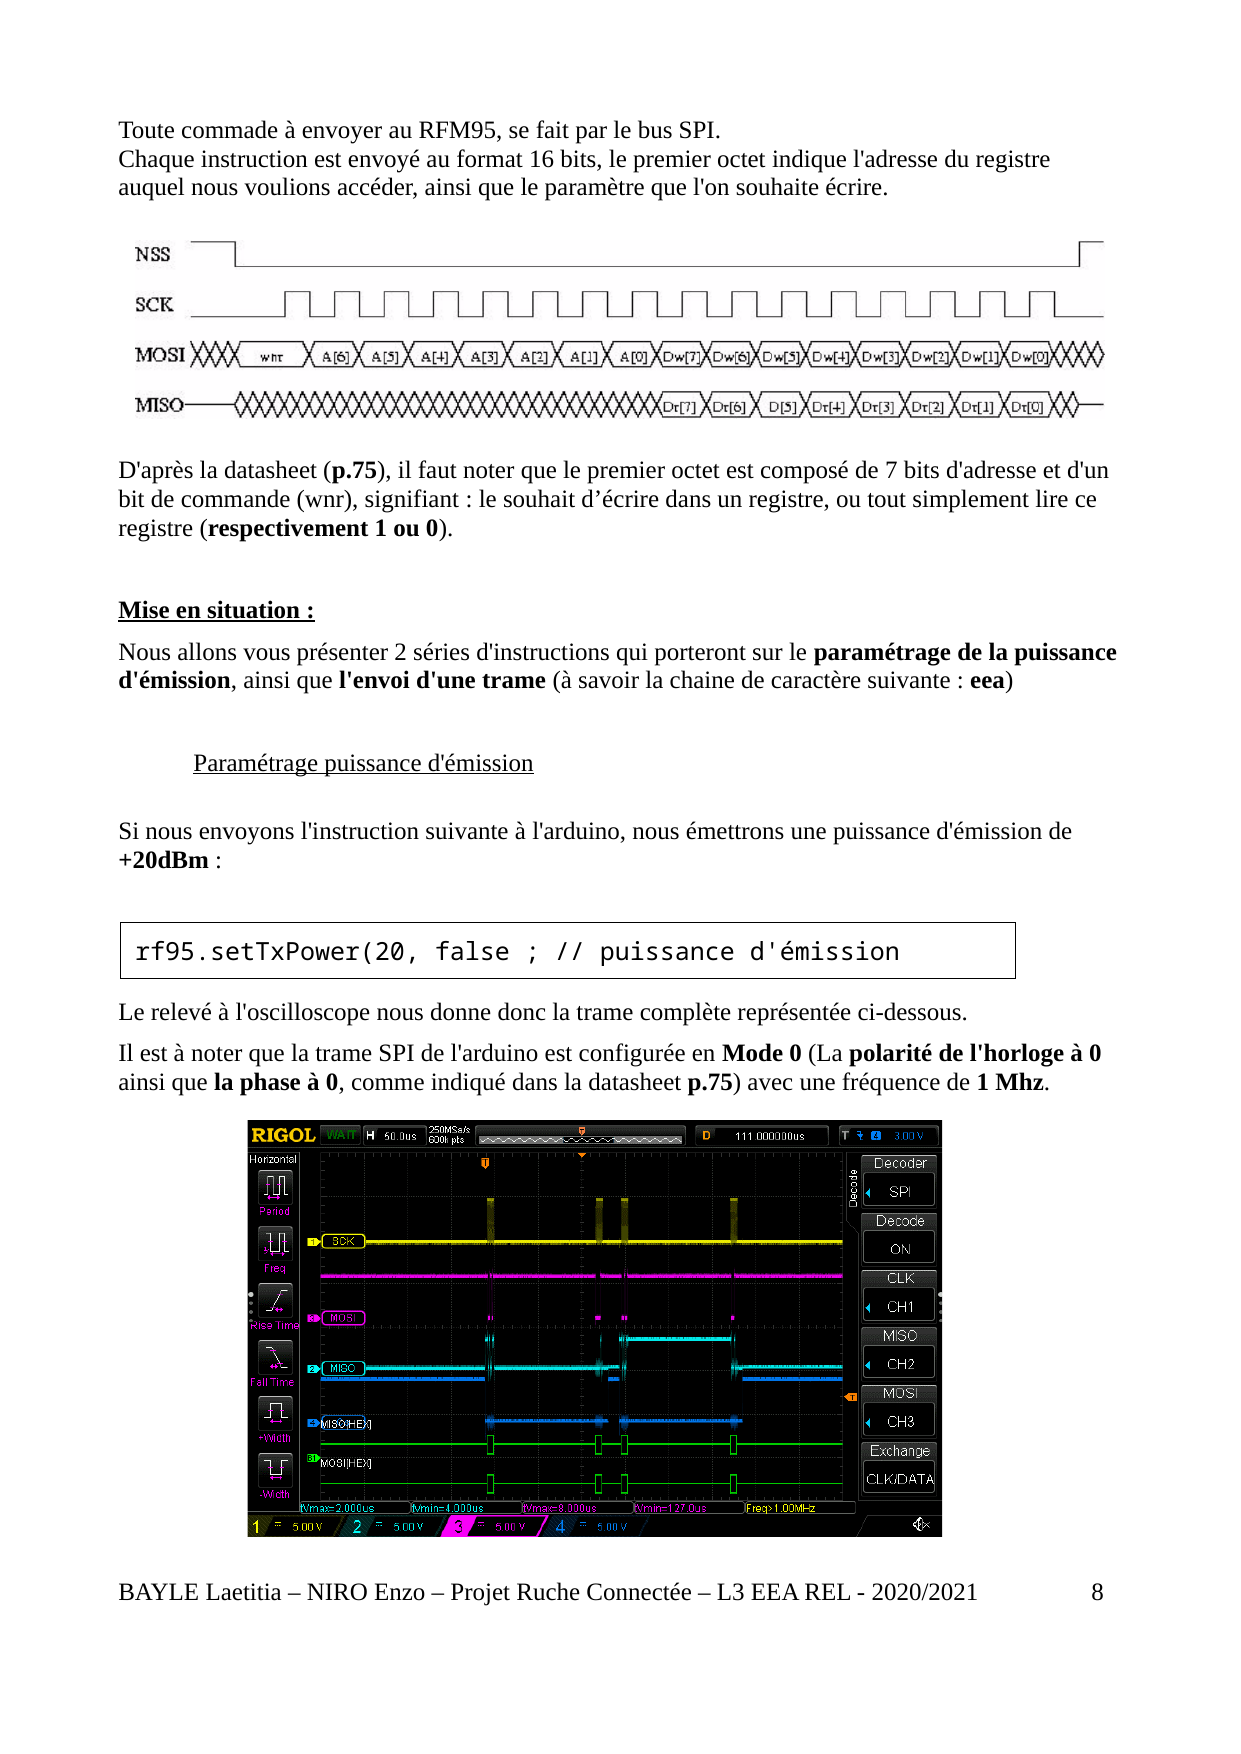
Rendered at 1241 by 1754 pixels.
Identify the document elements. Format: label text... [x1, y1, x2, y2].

text D'après la datasheet (p.75), il faut noter que le premier octet est composé de 7 bits d'adresse et d'un bit de commande (wnr), signifiant : le souhait d’écrire dans un registre, ou tout simplement lire ce registre (respectivement 1 ou 0). [118, 455, 1122, 542]
text Mise en situation : [118, 595, 1122, 624]
text Le relevé à l'oscilloscope nous donne donc la trame complète représentée ci-dessous. [118, 997, 1122, 1026]
text Paramétrage puissance d'émission [118, 748, 1122, 777]
text Chaque instruction est envoyé au format 16 bits, le premier octet indique l'adresse du registre auquel nous voulions accéder, ainsi que le paramètre que l'on souhaite écrire. [118, 144, 1122, 201]
text Si nous envoyons l'instruction suivante à l'arduino, nous émettrons une puissance d'émission de +20dBm : [118, 816, 1122, 873]
picture [118, 230, 1123, 427]
text Il est à noter que la trame SPI de l'arduino est configurée en Mode 0 (La polarité de l'horloge à 0 ainsi que la phase à 0, comme indiqué dans la datasheet p.75) avec une fréquence de 1 Mhz. [118, 1038, 1122, 1096]
text Nous allons vous présenter 2 séries d'instructions qui porteront sur le paramétrage de la puissance d'émission, ainsi que l'envoi d'une trame (à savoir la chaine de caractère suivante : eea) [118, 637, 1122, 694]
picture [247, 1120, 943, 1537]
text Toute commade à envoyer au RFM95, se fait par le bus SPI. [118, 115, 1122, 144]
